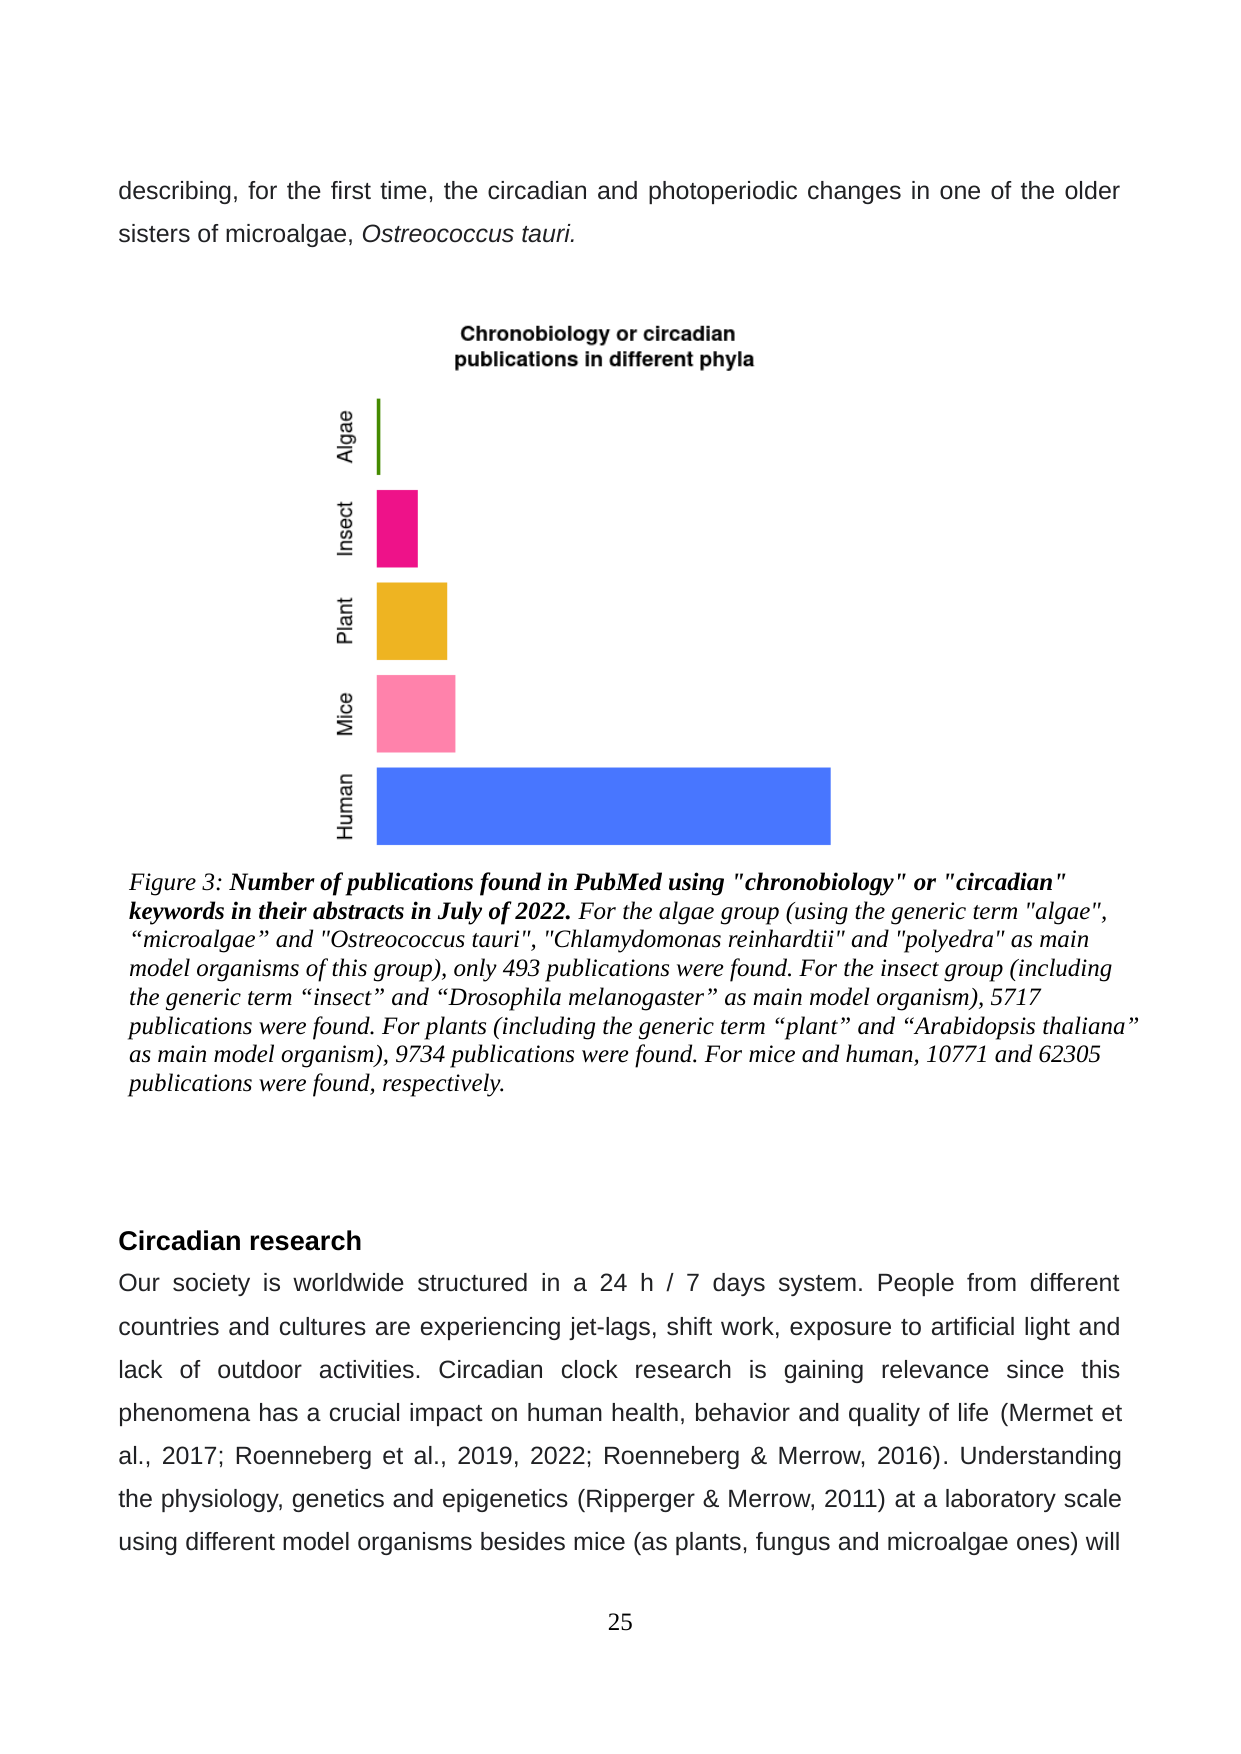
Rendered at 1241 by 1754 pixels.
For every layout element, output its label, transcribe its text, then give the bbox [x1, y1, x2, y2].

picture [303, 312, 866, 867]
text Our society is worldwide structured in a 24 h / 7 days system. People from different countries and cultures are experiencing jet-lags, shift work, exposure to artificial light and lack of outdoor activities. Circadian clock research is gaining relevance since this phenomena has a crucial impact on human health, behavior and quality of life (Mermet et al., 2017; Roenneberg et al., 2019, 2022; Roenneberg & Merrow, 2016). Understanding the physiology, genetics and epigenetics (Ripperger & Merrow, 2011)⁠ at a laboratory scale using different model organisms besides mice (as plants, fungus and microalgae ones) will [118, 1268, 1122, 1556]
text describing, for the first time, the circadian and photoperiodic changes in one of the older sisters of microalgae, Ostreococcus tauri. [118, 176, 1122, 248]
subtitle Circadian research [118, 1225, 1122, 1256]
text Figure 3: Number of publications found in PubMed using "chronobiology" or "circadian" keywords in their abstracts in July of 2022. For the algae group (using the generic term "algae", “microalgae” and "Ostreococcus tauri", "Chlamydomonas reinhardtii" and "polyedra" as main model organisms of this group), only 493 publications were found. For the insect group (including the generic term “insect” and “Drosophila melanogaster” as main model organism), 5717 publications were found. For plants (including the generic term “plant” and “Arabidopsis thaliana” as main model organism), 9734 publications were found. For mice and human, 10771 and 62305 publications were found, respectively. [129, 334, 1145, 1097]
